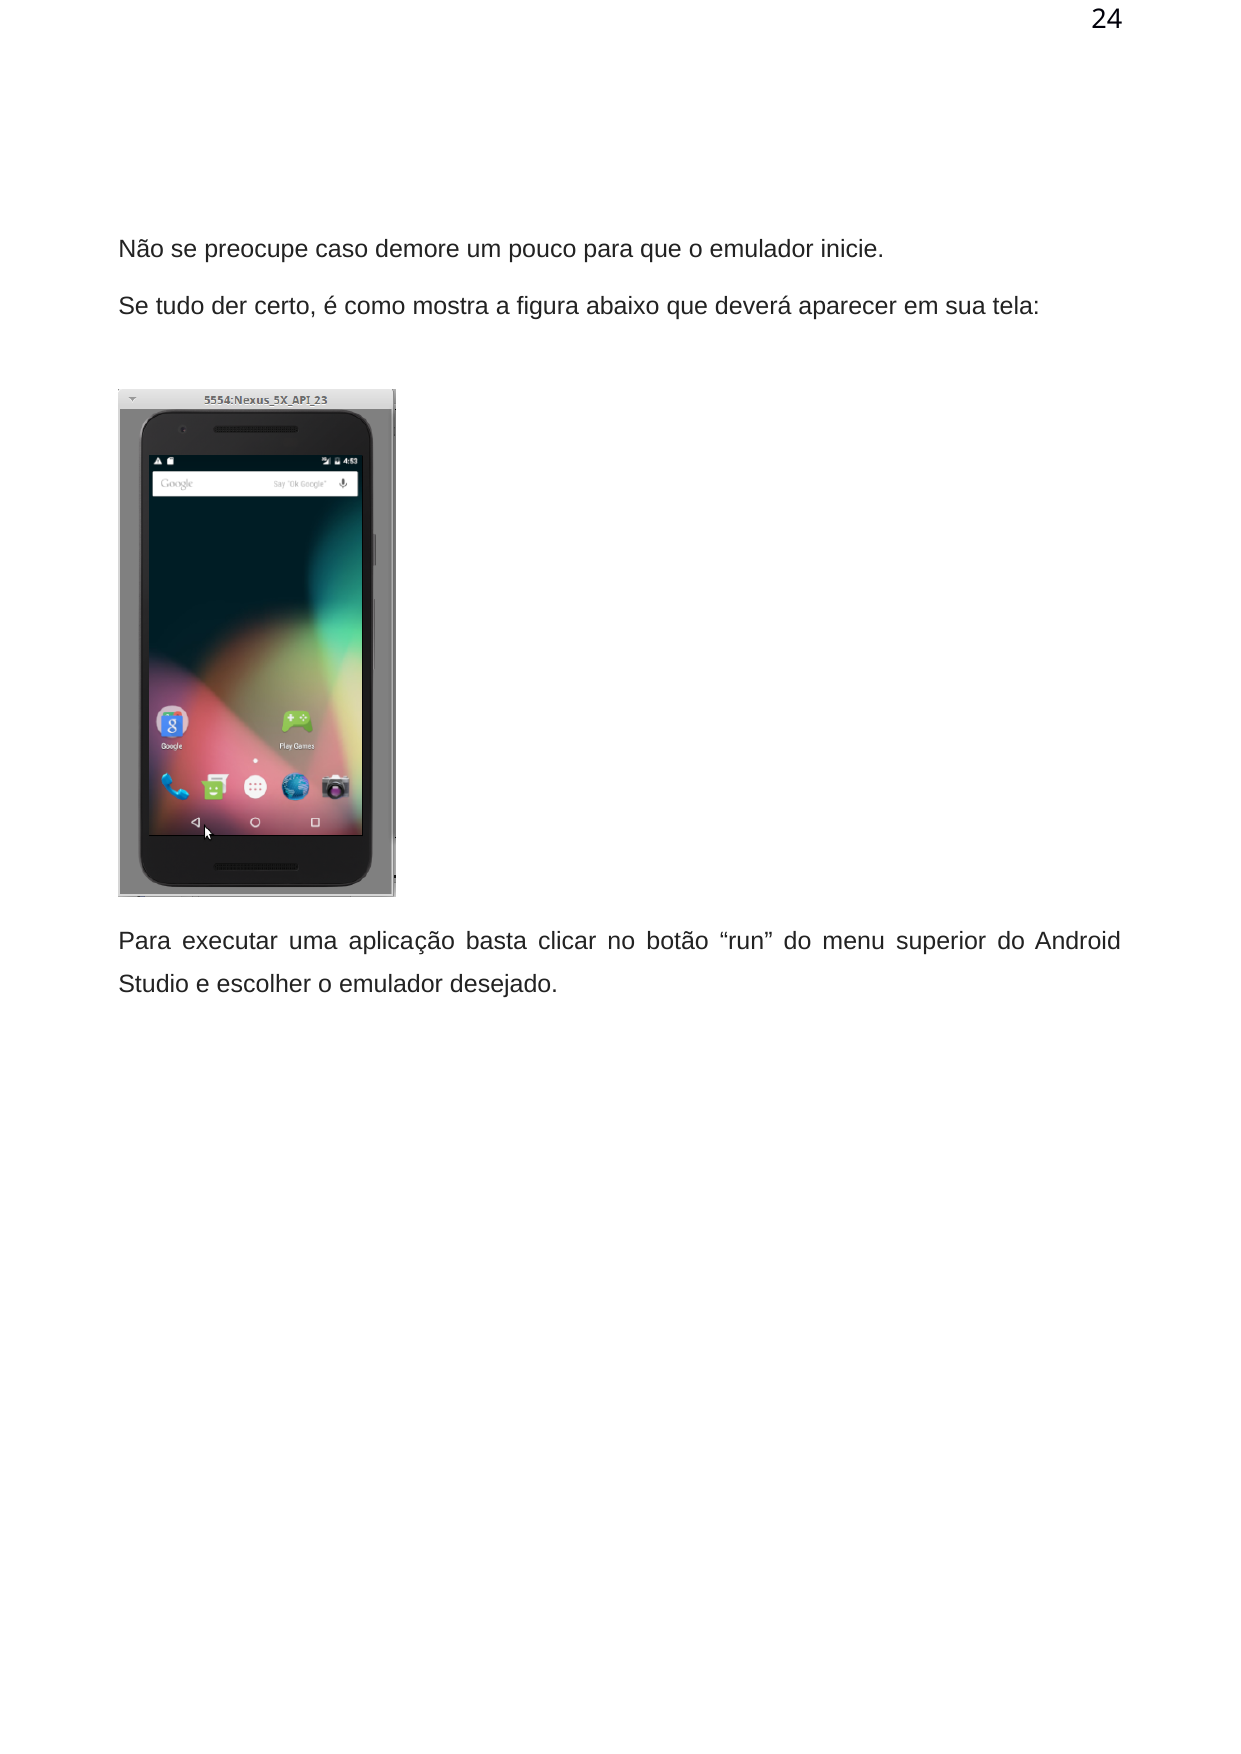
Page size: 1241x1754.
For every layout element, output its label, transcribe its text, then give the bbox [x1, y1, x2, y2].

picture [118, 389, 396, 897]
text Para executar uma aplicação basta clicar no botão “run” do menu superior do Android Studio e escolher o emulador desejado. [118, 926, 1122, 998]
text Se tudo der certo, é como mostra a figura abaixo que deverá aparecer em sua tela: [118, 291, 1122, 320]
text Não se preocupe caso demore um pouco para que o emulador inicie. [118, 233, 1122, 262]
